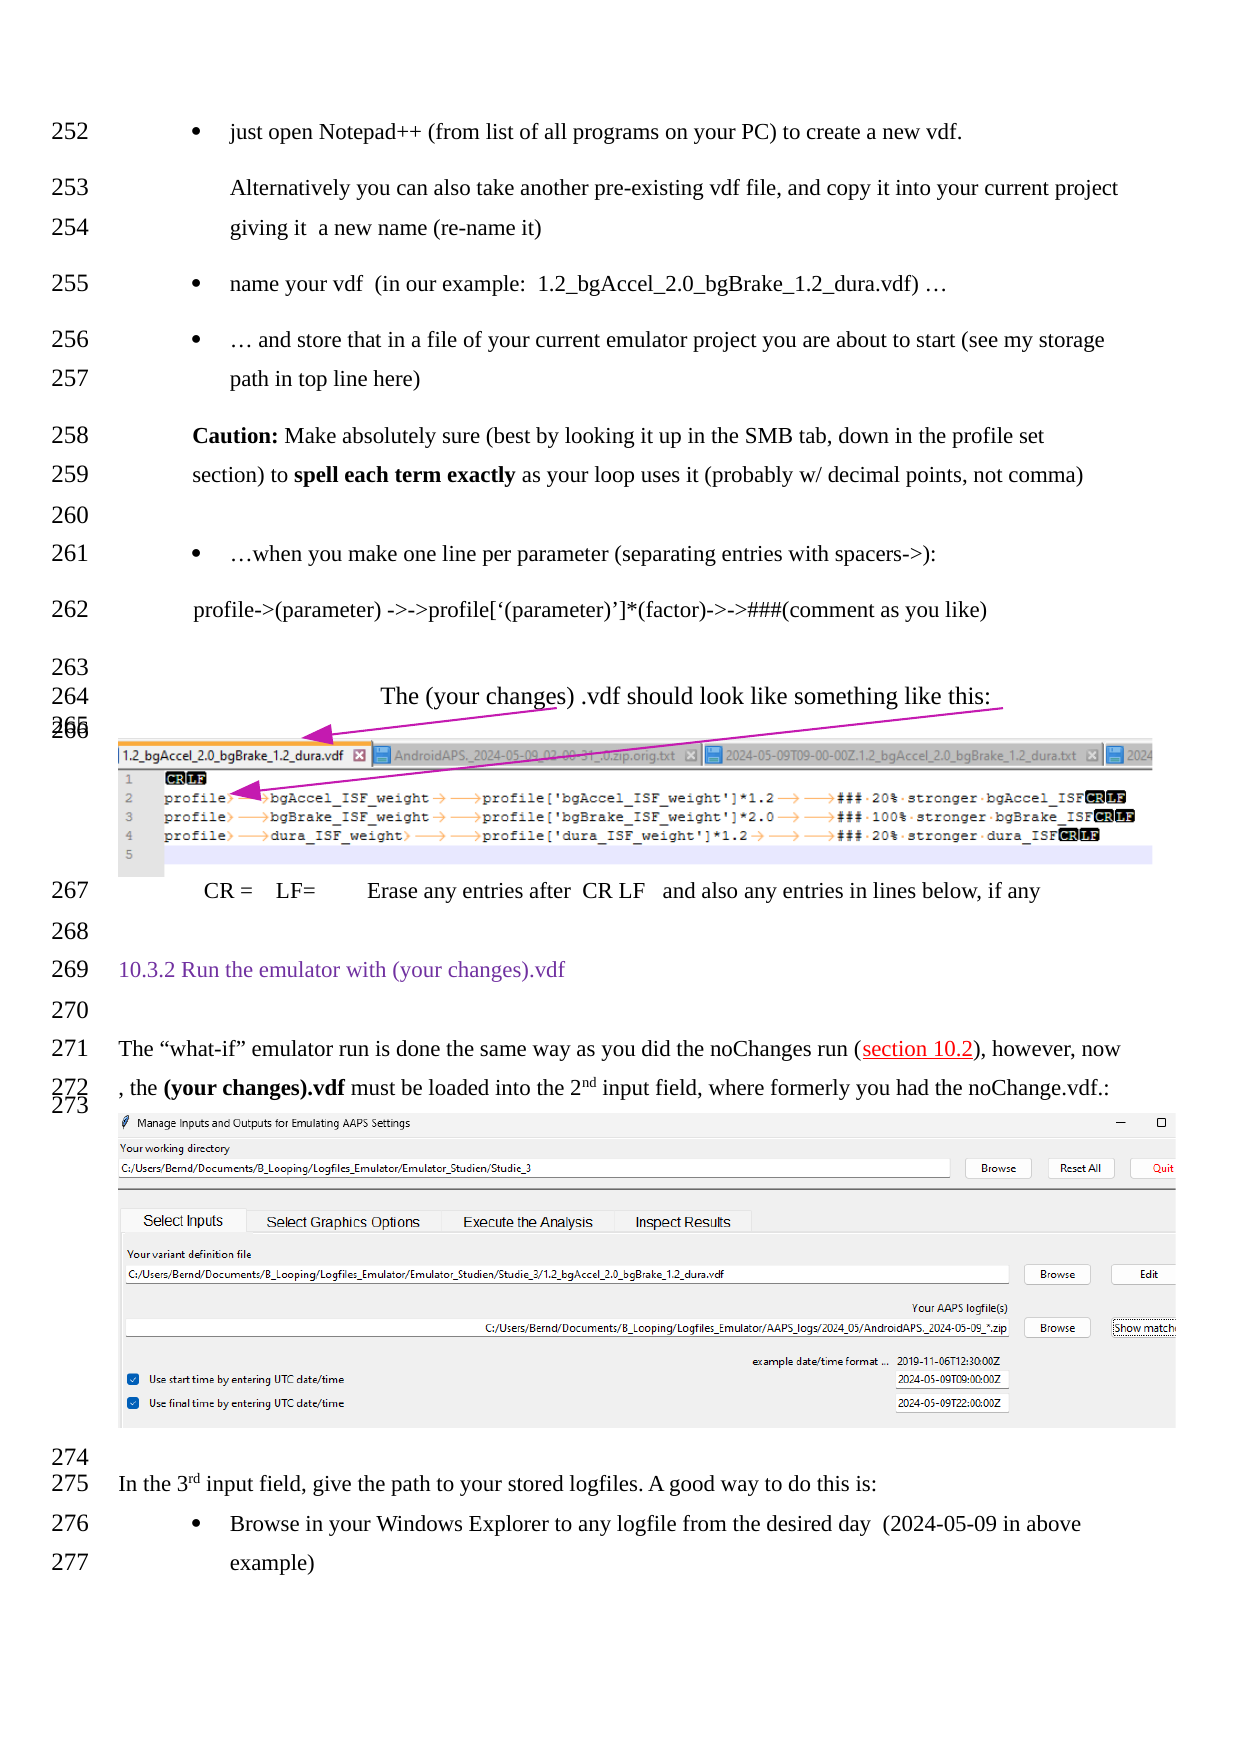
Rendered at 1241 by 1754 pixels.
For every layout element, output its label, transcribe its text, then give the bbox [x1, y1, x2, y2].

list … and store that in a file of your current emulator project you are about to start (see my storage path in top line here) [192, 326, 1122, 392]
list Browse in your Windows Explorer to any logfile from the desired day (2024-05-09 in above example) [192, 1510, 1122, 1576]
list name your vdf (in our example: 1.2_bgAccel_2.0_bgBrake_1.2_dura.vdf) … [192, 270, 1122, 296]
text 10.3.2 Run the emulator with (your changes).vdf [118, 956, 1122, 982]
text Caution: Make absolutely sure (best by looking it up in the SMB tab, down in the profile set section) to spell each term exactly as your loop uses it (probably w/ decimal points, not comma) [192, 422, 1122, 487]
text The (your changes) .vdf should look like something like this: [118, 681, 1122, 710]
list profile->(parameter) ->->profile[‘(parameter)’]*(factor)->->###(comment as you like) [193, 596, 1122, 623]
list just open Notepad++ (from list of all programs on your PC) to create a new vdf. [192, 118, 1122, 144]
list …when you make one line per parameter (separating entries with spacers->): [192, 540, 1122, 566]
text CR = LF= Erase any entries after CR LF and also any entries in lines below, if any [118, 877, 1122, 903]
text The “what-if” emulator run is done the same way as you did the noChanges run (section 10.2), however, now , the (your changes).vdf must be loaded into the 2nd input field, where formerly you had the noChange.vdf.: [118, 1035, 1122, 1101]
list Alternatively you can also take another pre-existing vdf file, and copy it into your current project giving it a new name (re-name it) [229, 174, 1122, 240]
text In the 3rd input field, give the path to your stored logfiles. A good way to do this is: [118, 1470, 1122, 1497]
